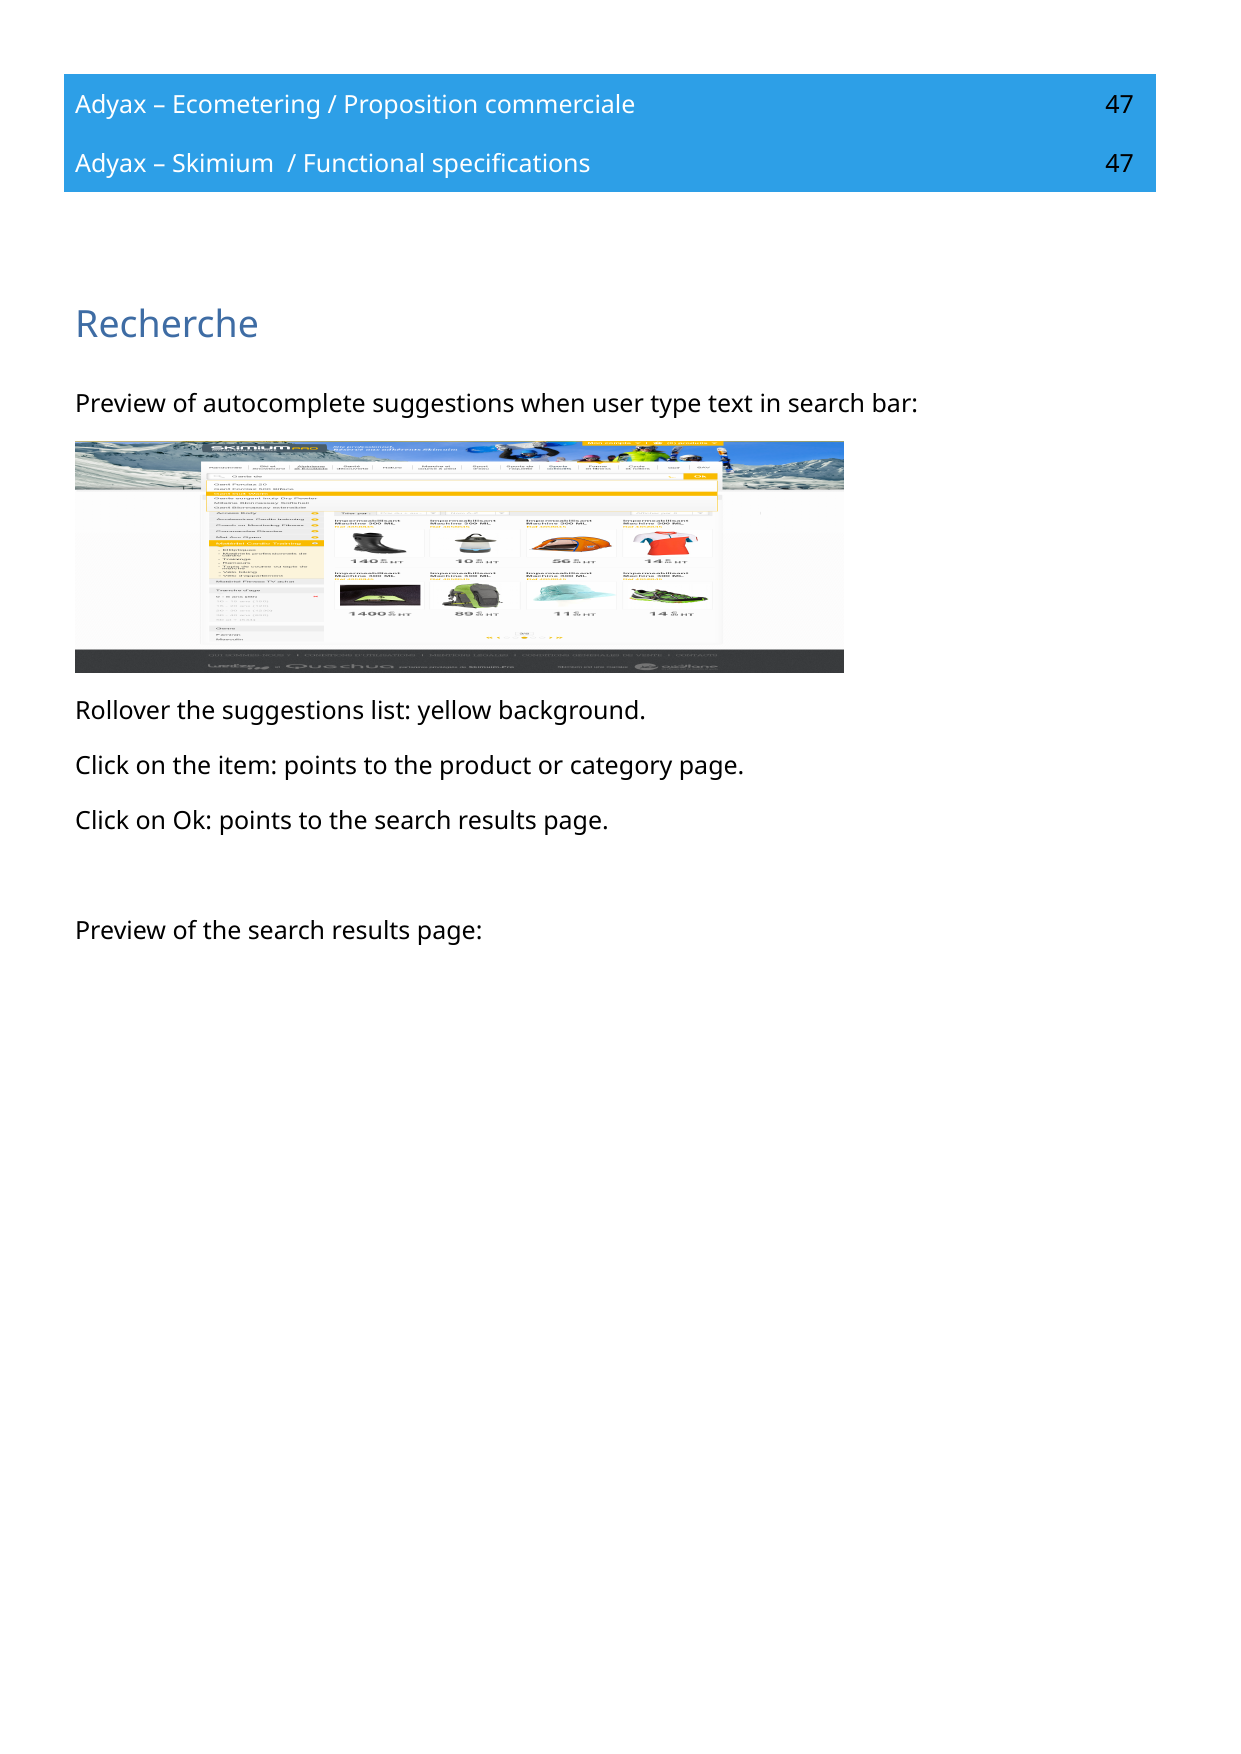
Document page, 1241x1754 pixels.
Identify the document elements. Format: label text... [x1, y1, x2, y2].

text Click on Ok: points to the search results page. [75, 803, 1165, 837]
picture [75, 441, 844, 673]
text Preview of the search results page: [75, 913, 1165, 947]
subtitle Recherche [75, 297, 1165, 348]
text Preview of autocomplete suggestions when user type text in search bar: [75, 386, 1165, 420]
text Rollover the suggestions list: yellow background. [75, 693, 1165, 727]
text Click on the item: points to the product or category page. [75, 748, 1165, 782]
